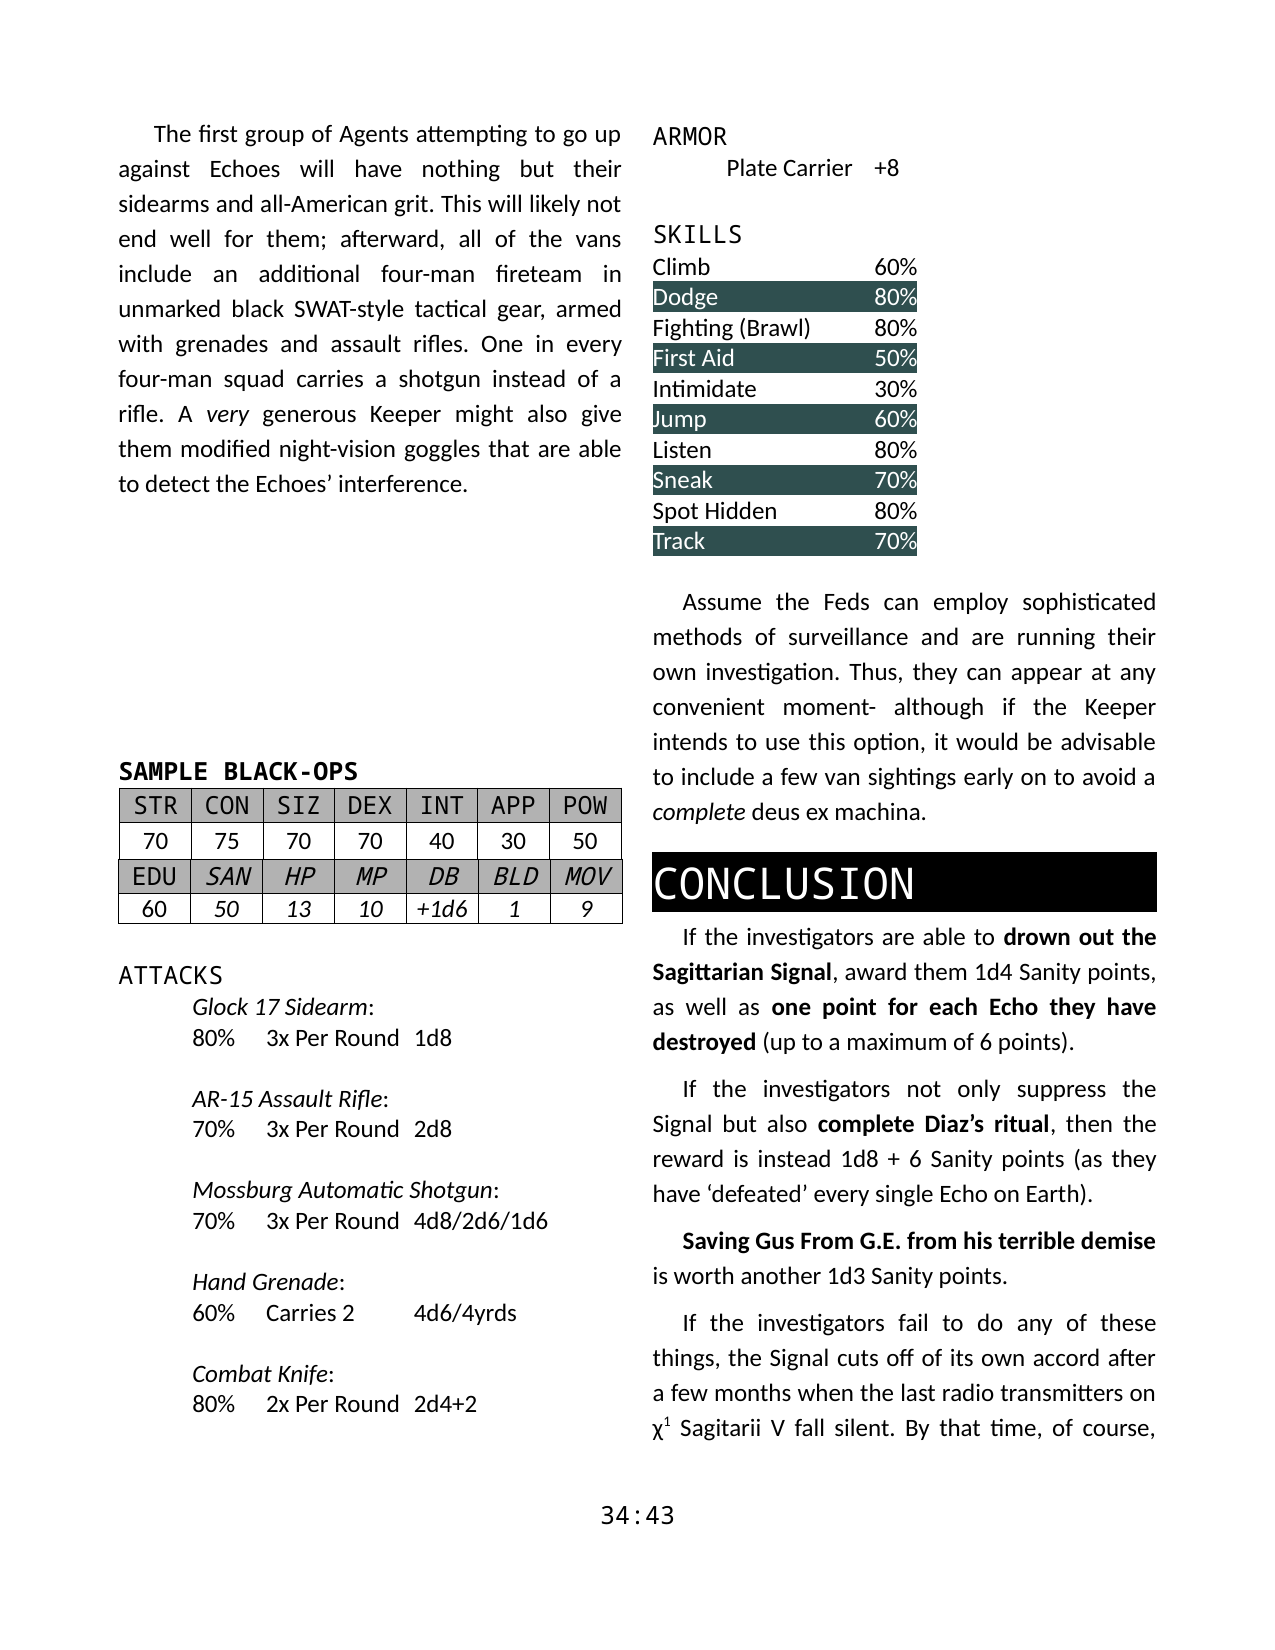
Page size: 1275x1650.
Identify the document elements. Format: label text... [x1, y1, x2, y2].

text First Aid 50% [652, 342, 1157, 373]
table_cell 70 [120, 823, 191, 858]
text Mossburg Automatic Shotgun: [192, 1175, 622, 1205]
table_cell +1d6 [407, 894, 478, 923]
table_header BLD [479, 860, 550, 893]
table_header DEX [335, 789, 406, 822]
text AR-15 Assault Rifle: [192, 1083, 622, 1114]
text Climb 60% [652, 251, 1157, 281]
text 70% 3x Per Round 4d8/2d6/1d6 [192, 1205, 622, 1236]
text The first group of Agents attempting to go up against Echoes will have nothing but their sidearms and all-American grit. This will likely not end well for them; afterward, all of the vans include an additional four-man fireteam in unmarked black SWAT-style tactical gear, armed with grenades and assault rifles. One in every four-man squad carries a shotgun instead of a rifle. A very generous Keeper might also give them modified night-vision goggles that are able to detect the Echoes’ interference. [118, 118, 622, 499]
text Glock 17 Sidearm: [192, 992, 622, 1022]
table_header SAN [191, 860, 262, 893]
table_cell 1 [479, 894, 550, 923]
table_header HP [263, 860, 334, 893]
table_cell 70 [264, 823, 334, 858]
text Intimidate 30% [652, 373, 1157, 403]
table_header INT [407, 789, 477, 822]
table_cell 75 [192, 823, 263, 858]
table_header STR [120, 789, 191, 822]
text Track 70% [652, 526, 1157, 556]
table_cell 60 [119, 894, 190, 923]
text Saving Gus From G.E. from his terrible demise is worth another 1d3 Sanity points. [652, 1225, 1157, 1291]
text Listen 80% [652, 434, 1157, 464]
text SKILLS [652, 217, 1157, 251]
text ARMOR [652, 118, 1157, 152]
text Fighting (Brawl) 80% [652, 312, 1157, 342]
table_header MOV [551, 860, 622, 893]
table_header CON [192, 789, 263, 822]
table_cell 70 [335, 823, 406, 858]
text 80% 3x Per Round 1d8 [192, 1022, 622, 1053]
table_cell 50 [550, 823, 621, 858]
table_cell 50 [191, 894, 262, 923]
table_cell 30 [478, 823, 549, 858]
text ATTACKS [118, 957, 622, 992]
text If the investigators not only suppress the Signal but also complete Diaz’s ritual, then the reward is instead 1d8 + 6 Sanity points (as they have ‘defeated’ every single Echo on Earth). [652, 1073, 1157, 1208]
table_header EDU [119, 860, 190, 893]
text Plate Carrier +8 [726, 152, 1157, 183]
table_cell 40 [407, 823, 477, 858]
text Dodge 80% [652, 281, 1157, 312]
table_cell 10 [335, 894, 406, 923]
text Spot Hidden 80% [652, 495, 1157, 526]
text 60% Carries 2 4d6/4yrds [192, 1297, 622, 1327]
table_header DB [407, 860, 478, 893]
text Assume the Feds can employ sophisticated methods of surveillance and are running their own investigation. Thus, they can appear at any convenient moment- although if the Keeper intends to use this option, it would be advisable to include a few van sightings early on to avoid a complete deus ex machina. [652, 587, 1157, 827]
text SAMPLE BLACK-OPS [118, 753, 622, 788]
subtitle CONCLUSION [652, 852, 1157, 912]
text Combat Knife: [192, 1358, 622, 1388]
text Jump 60% [652, 403, 1157, 434]
text 80% 2x Per Round 2d4+2 [192, 1388, 622, 1419]
table_header MP [335, 860, 406, 893]
text Hand Grenade: [192, 1266, 622, 1297]
text If the investigators fail to do any of these things, the Signal cuts off of its own accord after a few months when the last radio transmitters on χ1 Sagitarii V fall silent. By that time, of course, [652, 1307, 1157, 1442]
text Sneak 70% [652, 464, 1157, 495]
table_cell 13 [263, 894, 334, 923]
table_header SIZ [264, 789, 334, 822]
table_cell 9 [551, 894, 622, 923]
table_header POW [550, 789, 621, 822]
text If the investigators are able to drown out the Sagittarian Signal, award them 1d4 Sanity points, as well as one point for each Echo they have destroyed (up to a maximum of 6 points). [652, 921, 1157, 1057]
text 70% 3x Per Round 2d8 [192, 1114, 622, 1144]
table_header APP [478, 789, 549, 822]
